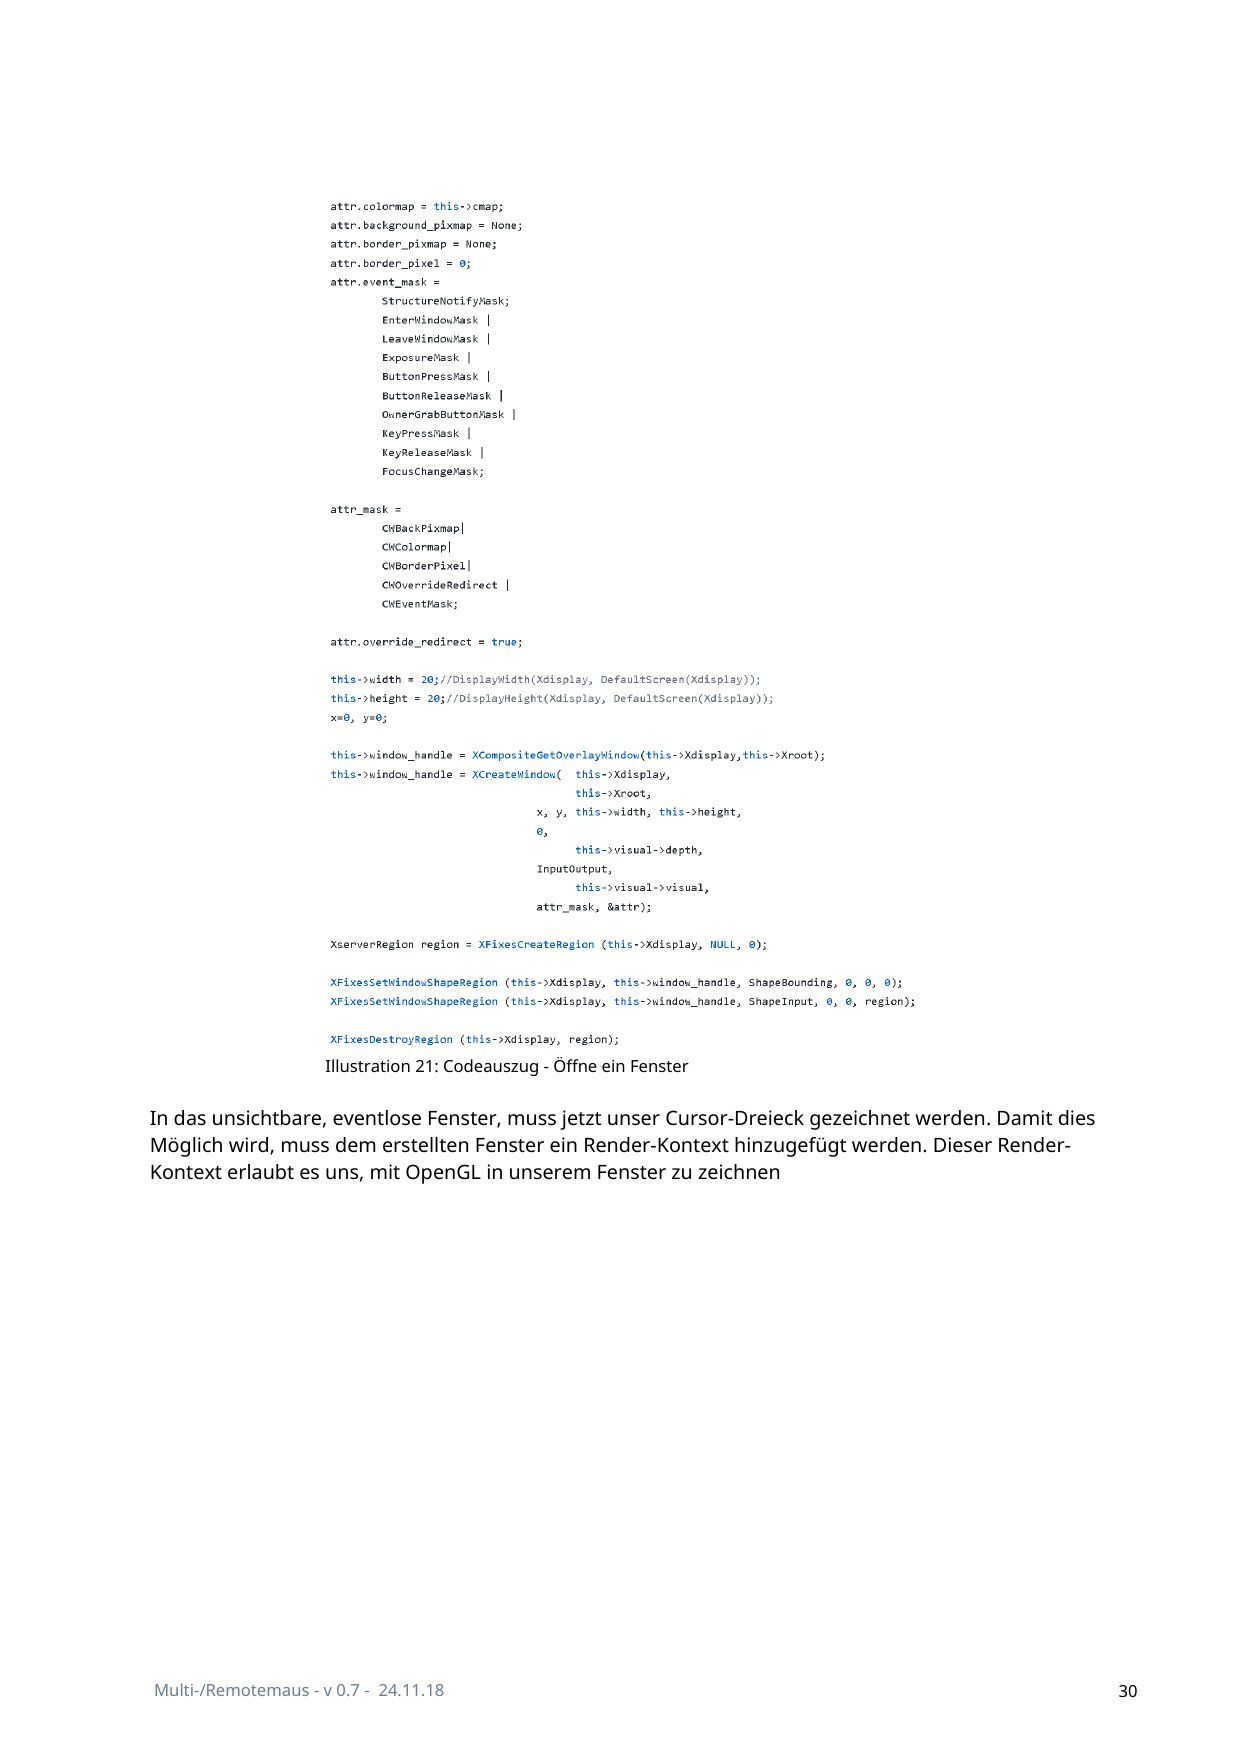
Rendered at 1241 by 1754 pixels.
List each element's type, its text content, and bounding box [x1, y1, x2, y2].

picture [325, 192, 936, 1055]
text Illustration : Codeauszug - Öffne ein Fenster [325, 1055, 935, 1077]
text In das unsichtbare, eventlose Fenster, muss jetzt unser Cursor-Dreieck gezeichnet werden. Damit dies Möglich wird, muss dem erstellten Fenster ein Render-Kontext hinzugefügt werden. Dieser Render-Kontext erlaubt es uns, mit OpenGL in unserem Fenster zu zeichnen [149, 1104, 1136, 1185]
